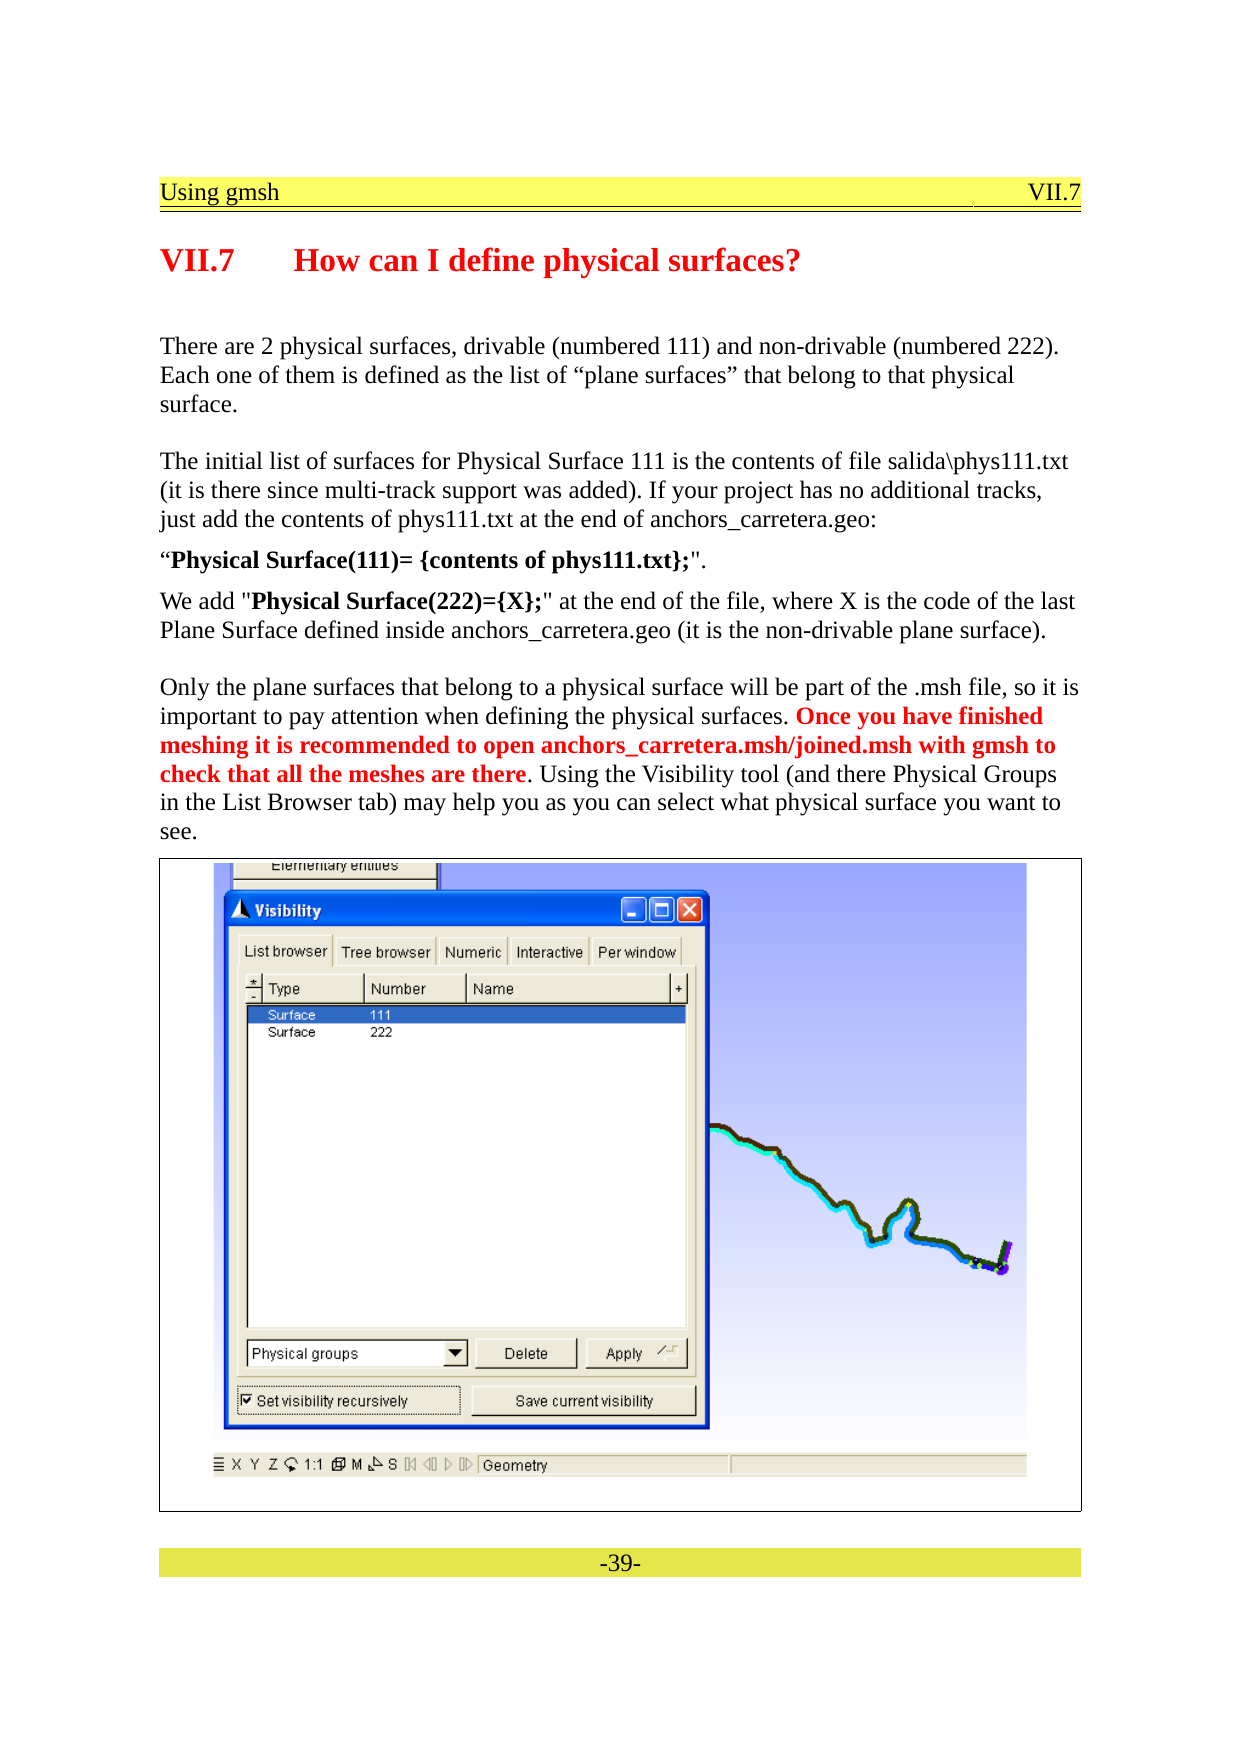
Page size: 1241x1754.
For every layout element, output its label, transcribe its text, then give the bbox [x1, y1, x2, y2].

table_header [160, 859, 1081, 1511]
text There are 2 physical surfaces, drivable (numbered 111) and non-drivable (numbered 222). Each one of them is defined as the list of “plane surfaces” that belong to that physical surface. The initial list of surfaces for Physical Surface 111 is the contents of file salida\phys111.txt (it is there since multi-track support was added). If your project has no additional tracks, just add the contents of phys111.txt at the end of anchors_carretera.geo: [159, 331, 1081, 532]
subtitle How can I define physical surfaces? [159, 240, 1081, 279]
text “Physical Surface(111)= {contents of phys111.txt};". [159, 545, 1081, 574]
picture [213, 863, 1027, 1477]
text We add "Physical Surface(222)={X};" at the end of the file, where X is the code of the last Plane Surface defined inside anchors_carretera.geo (it is the non-drivable plane surface). Only the plane surfaces that belong to a physical surface will be part of the .msh file, so it is important to pay attention when defining the physical surfaces. Once you have finished meshing it is recommended to open anchors_carretera.msh/joined.msh with gmsh to check that all the meshes are there. Using the Visibility tool (and there Physical Groups in the List Browser tab) may help you as you can select what physical surface you want to see. [159, 586, 1081, 845]
